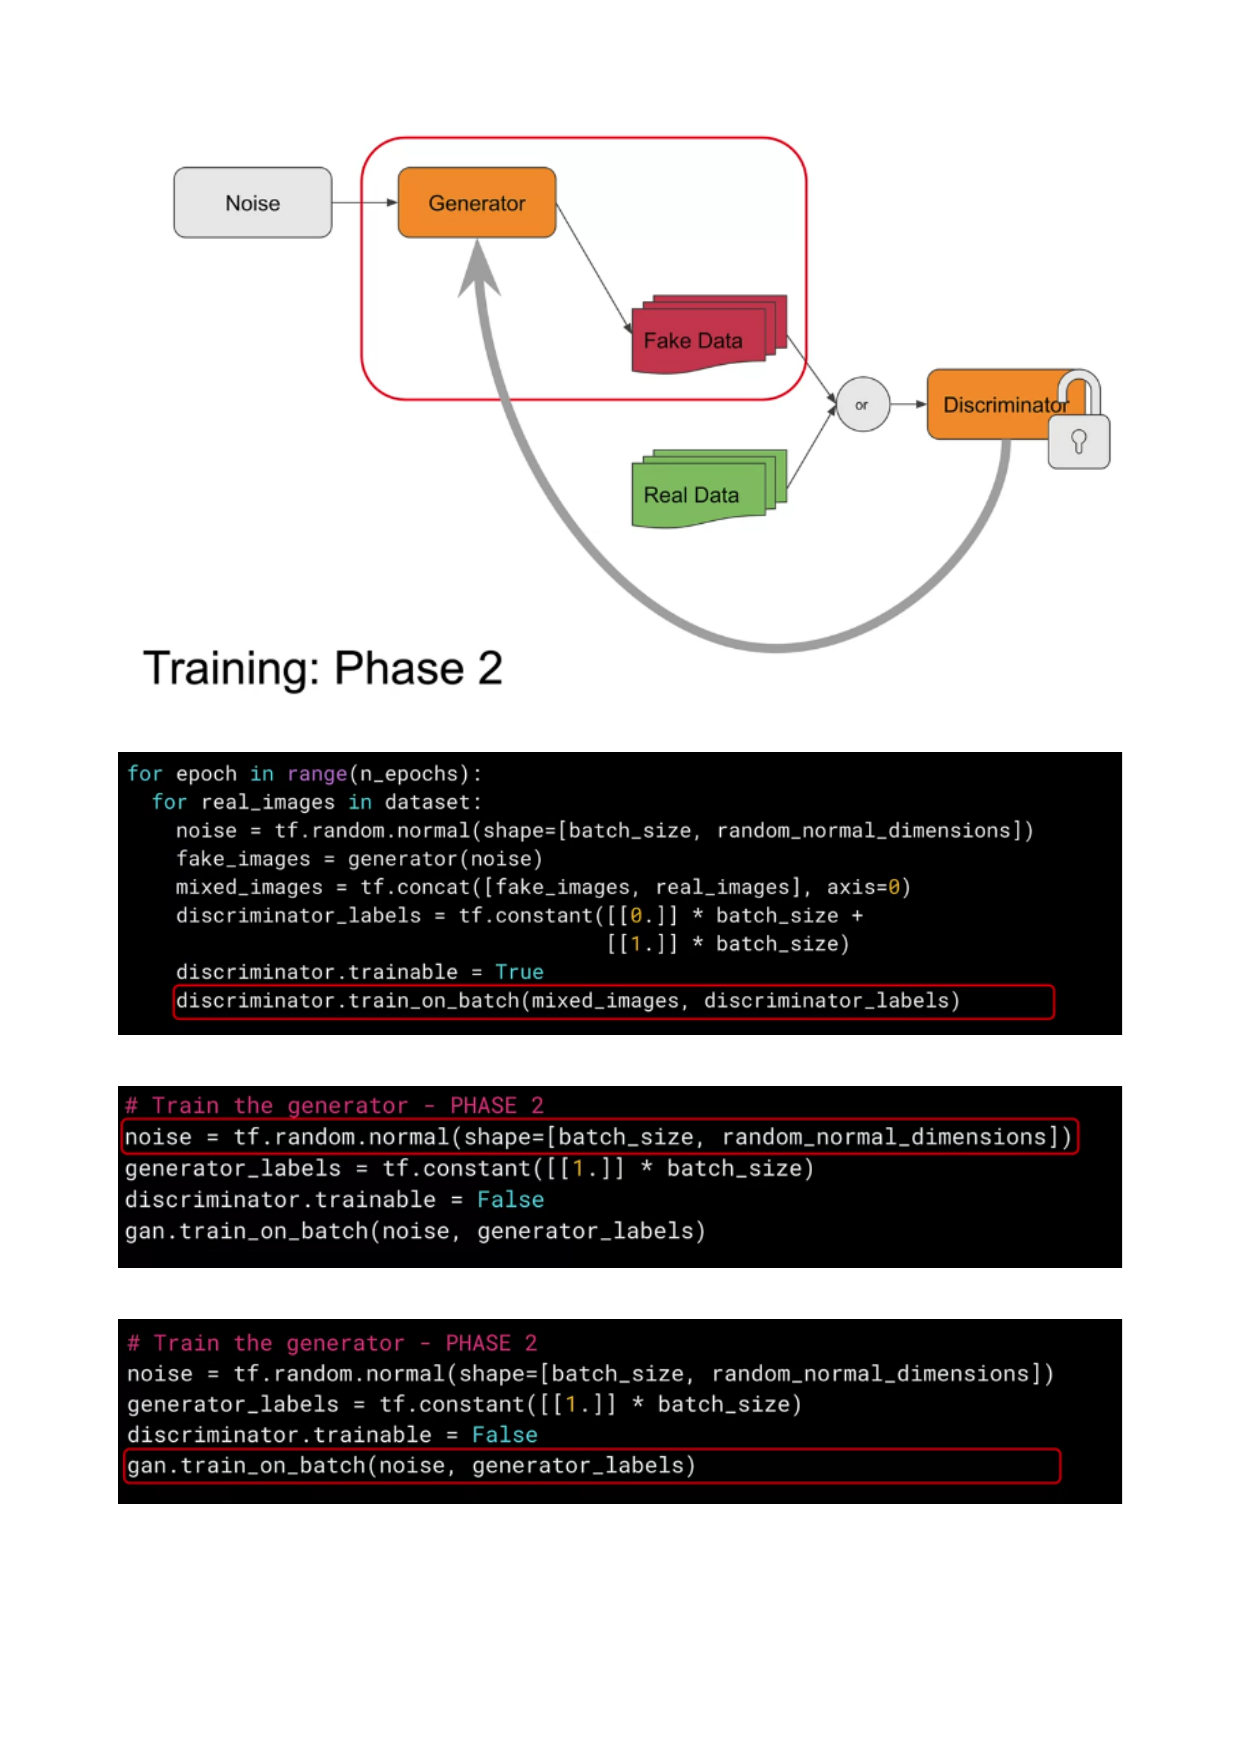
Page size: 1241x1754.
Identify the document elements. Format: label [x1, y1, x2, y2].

picture [118, 1086, 1123, 1268]
picture [118, 752, 1123, 1035]
picture [118, 1319, 1123, 1504]
picture [118, 118, 1123, 701]
